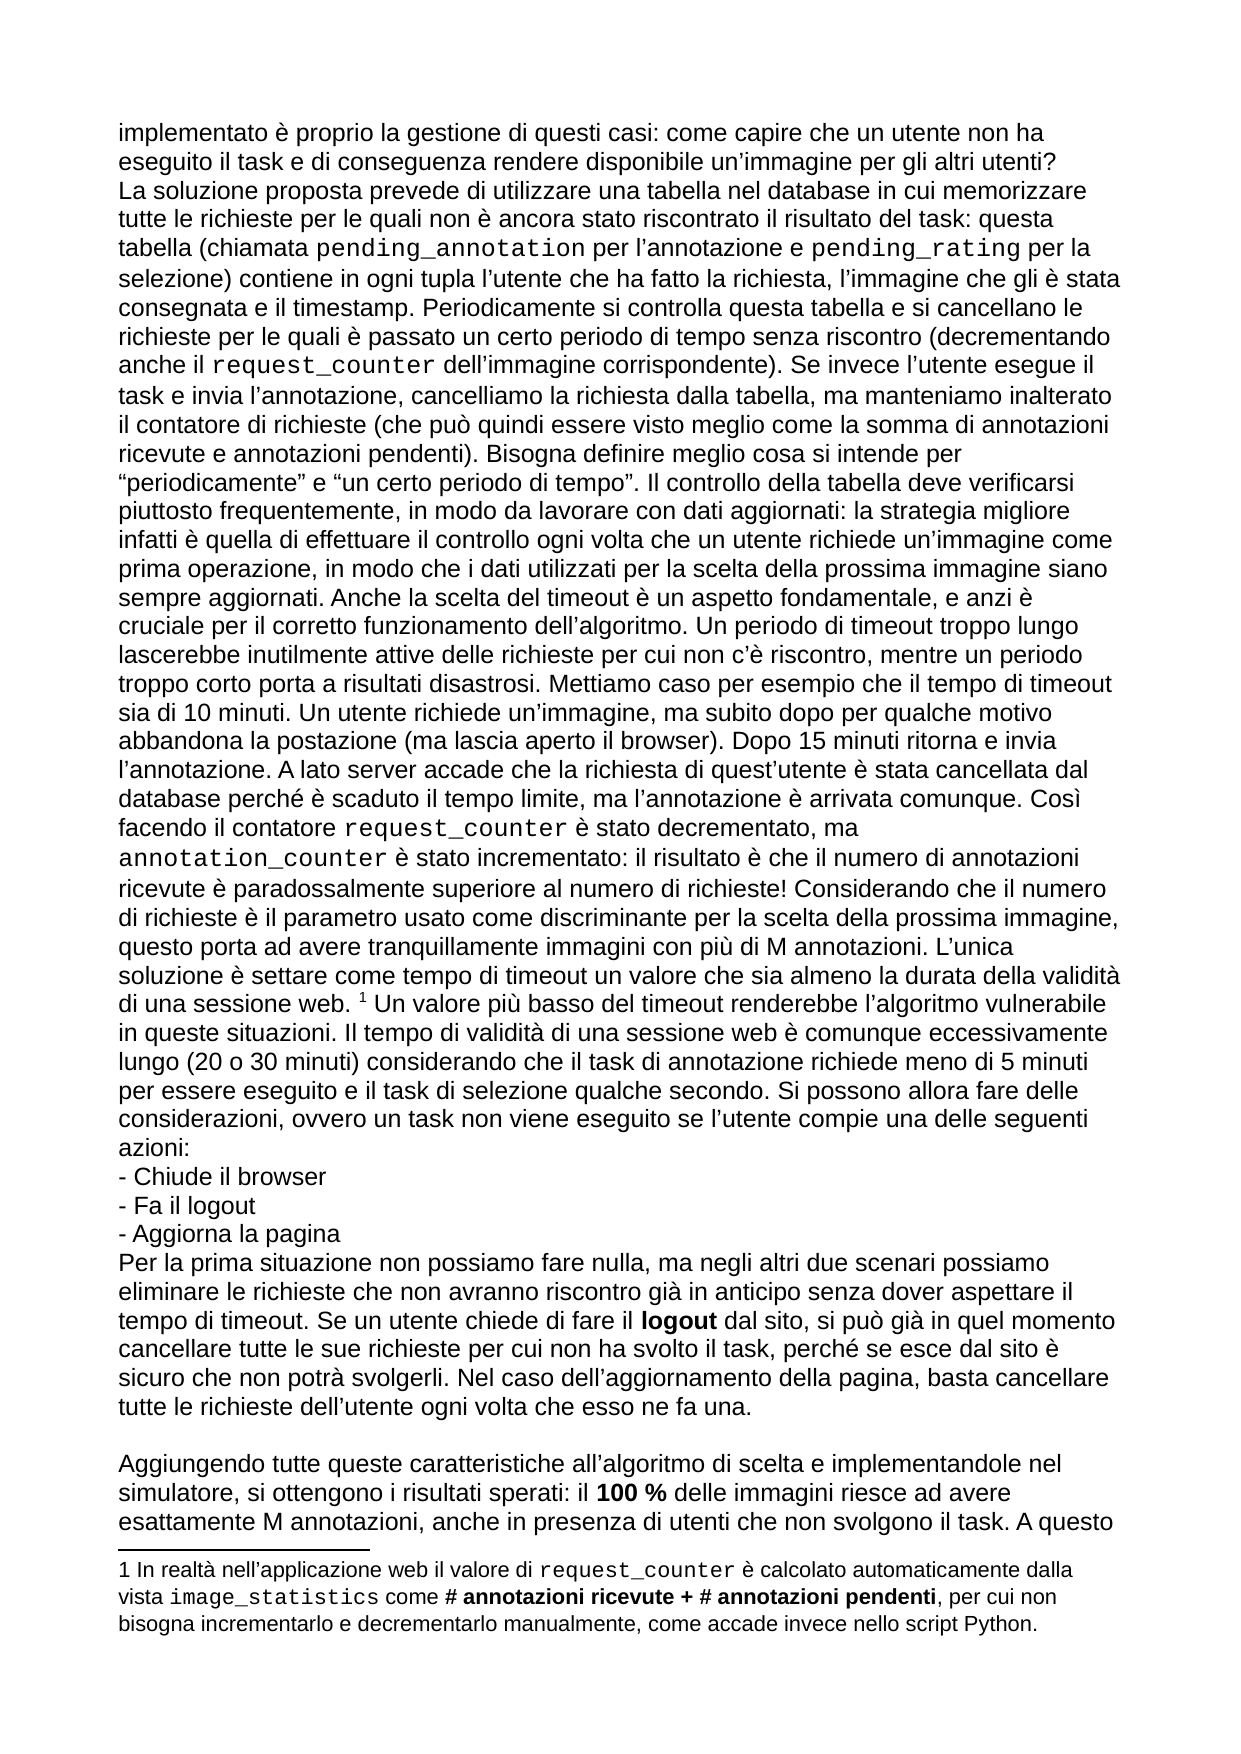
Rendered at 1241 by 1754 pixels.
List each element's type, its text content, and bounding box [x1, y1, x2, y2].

text implementato è proprio la gestione di questi casi: come capire che un utente non ha eseguito il task e di conseguenza rendere disponibile un’immagine per gli altri utenti? [118, 118, 1122, 176]
text - Chiude il browser [118, 1162, 1122, 1191]
text Aggiungendo tutte queste caratteristiche all’algoritmo di scelta e implementandole nel simulatore, si ottengono i risultati sperati: il 100 % delle immagini riesce ad avere esattamente M annotazioni, anche in presenza di utenti che non svolgono il task. A questo [118, 1449, 1122, 1536]
text La soluzione proposta prevede di utilizzare una tabella nel database in cui memorizzare tutte le richieste per le quali non è ancora stato riscontrato il risultato del task: questa tabella (chiamata pending_annotation per l’annotazione e pending_rating per la selezione) contiene in ogni tupla l’utente che ha fatto la richiesta, l’immagine che gli è stata consegnata e il timestamp. Periodicamente si controlla questa tabella e si cancellano le richieste per le quali è passato un certo periodo di tempo senza riscontro (decrementando anche il request_counter dell’immagine corrispondente). Se invece l’utente esegue il task e invia l’annotazione, cancelliamo la richiesta dalla tabella, ma manteniamo inalterato il contatore di richieste (che può quindi essere visto meglio come la somma di annotazioni ricevute e annotazioni pendenti). Bisogna definire meglio cosa si intende per “periodicamente” e “un certo periodo di tempo”. Il controllo della tabella deve verificarsi piuttosto frequentemente, in modo da lavorare con dati aggiornati: la strategia migliore infatti è quella di effettuare il controllo ogni volta che un utente richiede un’immagine come prima operazione, in modo che i dati utilizzati per la scelta della prossima immagine siano sempre aggiornati. Anche la scelta del timeout è un aspetto fondamentale, e anzi è cruciale per il corretto funzionamento dell’algoritmo. Un periodo di timeout troppo lungo lascerebbe inutilmente attive delle richieste per cui non c’è riscontro, mentre un periodo troppo corto porta a risultati disastrosi. Mettiamo caso per esempio che il tempo di timeout sia di 10 minuti. Un utente richiede un’immagine, ma subito dopo per qualche motivo abbandona la postazione (ma lascia aperto il browser). Dopo 15 minuti ritorna e invia l’annotazione. A lato server accade che la richiesta di quest’utente è stata cancellata dal database perché è scaduto il tempo limite, ma l’annotazione è arrivata comunque. Così facendo il contatore request_counter è stato decrementato, ma annotation_counter è stato incrementato: il risultato è che il numero di annotazioni ricevute è paradossalmente superiore al numero di richieste! Considerando che il numero di richieste è il parametro usato come discriminante per la scelta della prossima immagine, questo porta ad avere tranquillamente immagini con più di M annotazioni. L’unica soluzione è settare come tempo di timeout un valore che sia almeno la durata della validità di una sessione web. Un valore più basso del timeout renderebbe l’algoritmo vulnerabile in queste situazioni. Il tempo di validità di una sessione web è comunque eccessivamente lungo (20 o 30 minuti) considerando che il task di annotazione richiede meno di 5 minuti per essere eseguito e il task di selezione qualche secondo. Si possono allora fare delle considerazioni, ovvero un task non viene eseguito se l’utente compie una delle seguenti azioni: [118, 176, 1122, 1162]
text In realtà nell’applicazione web il valore di request_counter è calcolato automaticamente dalla vista image_statistics come # annotazioni ricevute + # annotazioni pendenti, per cui non bisogna incrementarlo e decrementarlo manualmente, come accade invece nello script Python. [118, 1556, 1122, 1636]
text - Fa il logout [118, 1191, 1122, 1219]
text - Aggiorna la pagina [118, 1219, 1122, 1248]
text Per la prima situazione non possiamo fare nulla, ma negli altri due scenari possiamo eliminare le richieste che non avranno riscontro già in anticipo senza dover aspettare il tempo di timeout. Se un utente chiede di fare il logout dal sito, si può già in quel momento cancellare tutte le sue richieste per cui non ha svolto il task, perché se esce dal sito è sicuro che non potrà svolgerli. Nel caso dell’aggiornamento della pagina, basta cancellare tutte le richieste dell’utente ogni volta che esso ne fa una. [118, 1248, 1122, 1421]
